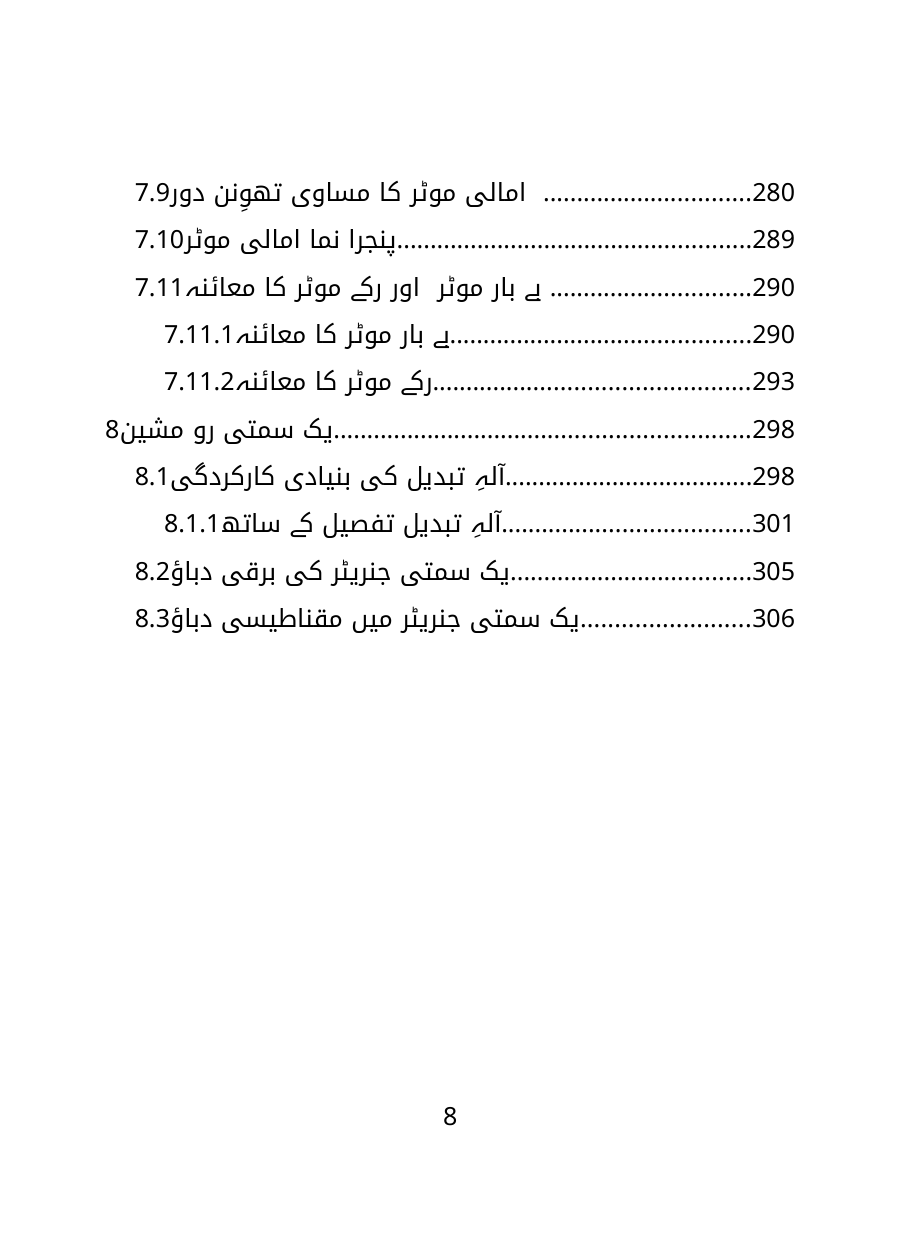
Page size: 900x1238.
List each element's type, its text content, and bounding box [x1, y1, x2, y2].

text 7.11بے بار موٹر اور رکے موٹر کا معائنہ 290 [134, 264, 795, 311]
text 7.11.1بے بار موٹر کا معائنہ 290 [164, 311, 795, 359]
text 8.3یک سمتی جنریٹر میں مقناطیسی دباؤ 306 [134, 596, 795, 643]
text 8.1.1آلہِ تبدیل تفصیل کے ساتھ 301 [164, 501, 795, 548]
text 7.11.2رکے موٹر کا معائنہ 293 [164, 359, 795, 406]
text 7.9امالی موٹر کا مساوی تھوِنن دور 280 [134, 169, 795, 216]
text 8.2یک سمتی جنریٹر کی برقی دباؤ 305 [134, 548, 795, 596]
text 8.1آلہِ تبدیل کی بنیادی کارکردگی 298 [134, 453, 795, 501]
text 8یک سمتی رو مشین 298 [105, 406, 795, 453]
text 7.10پنجرا نما امالی موٹر 289 [134, 216, 795, 264]
